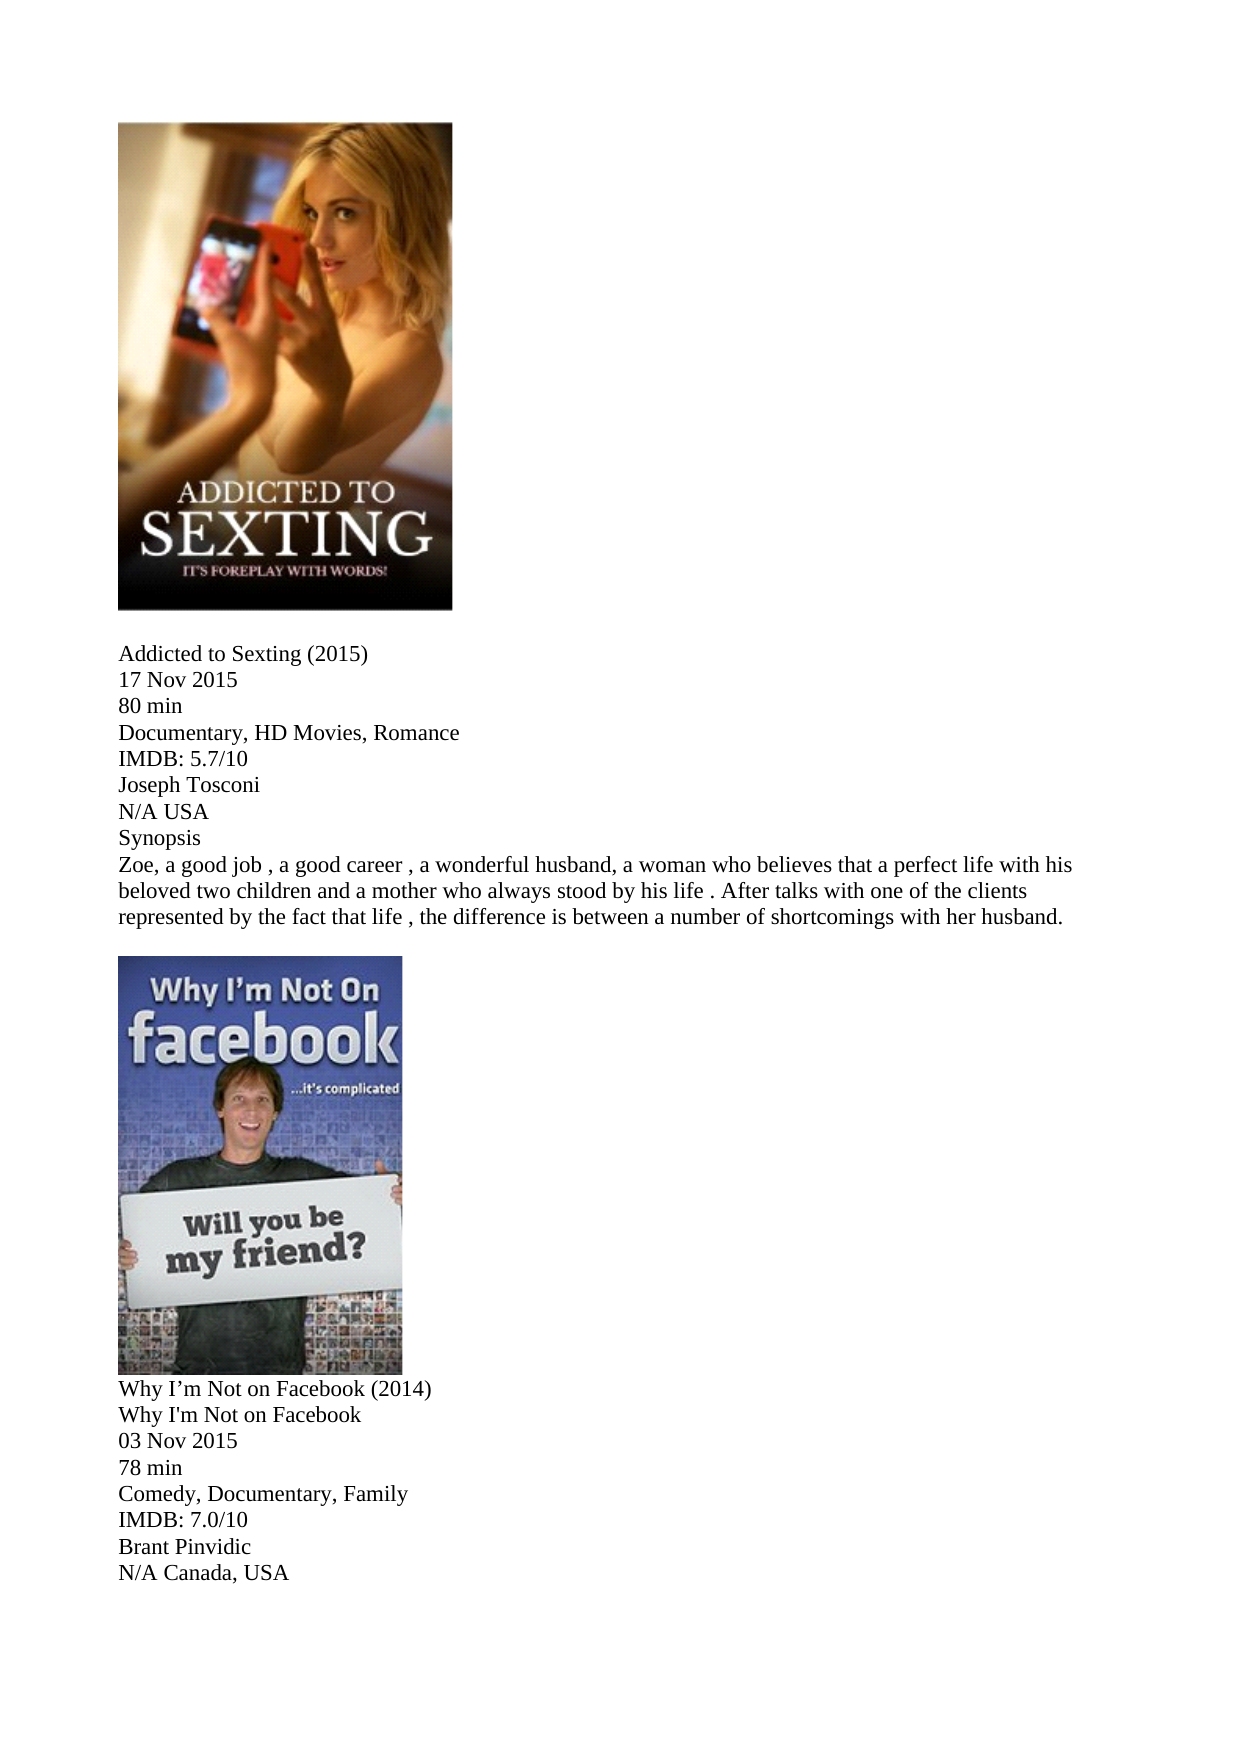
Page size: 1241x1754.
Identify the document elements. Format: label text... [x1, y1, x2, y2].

text 17 Nov 2015 [118, 666, 1122, 692]
text 78 min [118, 1454, 1122, 1480]
text Why I’m Not on Facebook (2014) [118, 1375, 1122, 1401]
text 80 min [118, 692, 1122, 719]
text Joseph Tosconi [118, 772, 1122, 798]
text Addicted to Sexting (2015) [118, 640, 1122, 666]
text Brant Pinvidic [118, 1533, 1122, 1559]
text 03 Nov 2015 [118, 1427, 1122, 1454]
text N/A USA [118, 798, 1122, 824]
text Zoe, a good job , a good career , a wonderful husband, a woman who believes that a perfect life with his beloved two children and a mother who always stood by his life . After talks with one of the clients represented by the fact that life , the difference is between a number of shortcomings with her husband. [118, 851, 1122, 930]
text Documentary, HD Movies, Romance [118, 719, 1122, 745]
text Why I'm Not on Facebook [118, 1401, 1122, 1427]
text Comedy, Documentary, Family [118, 1480, 1122, 1507]
text IMDB: 5.7/10 [118, 745, 1122, 772]
text Synopsis [118, 824, 1122, 851]
text N/A Canada, USA [118, 1559, 1122, 1586]
text IMDB: 7.0/10 [118, 1507, 1122, 1533]
